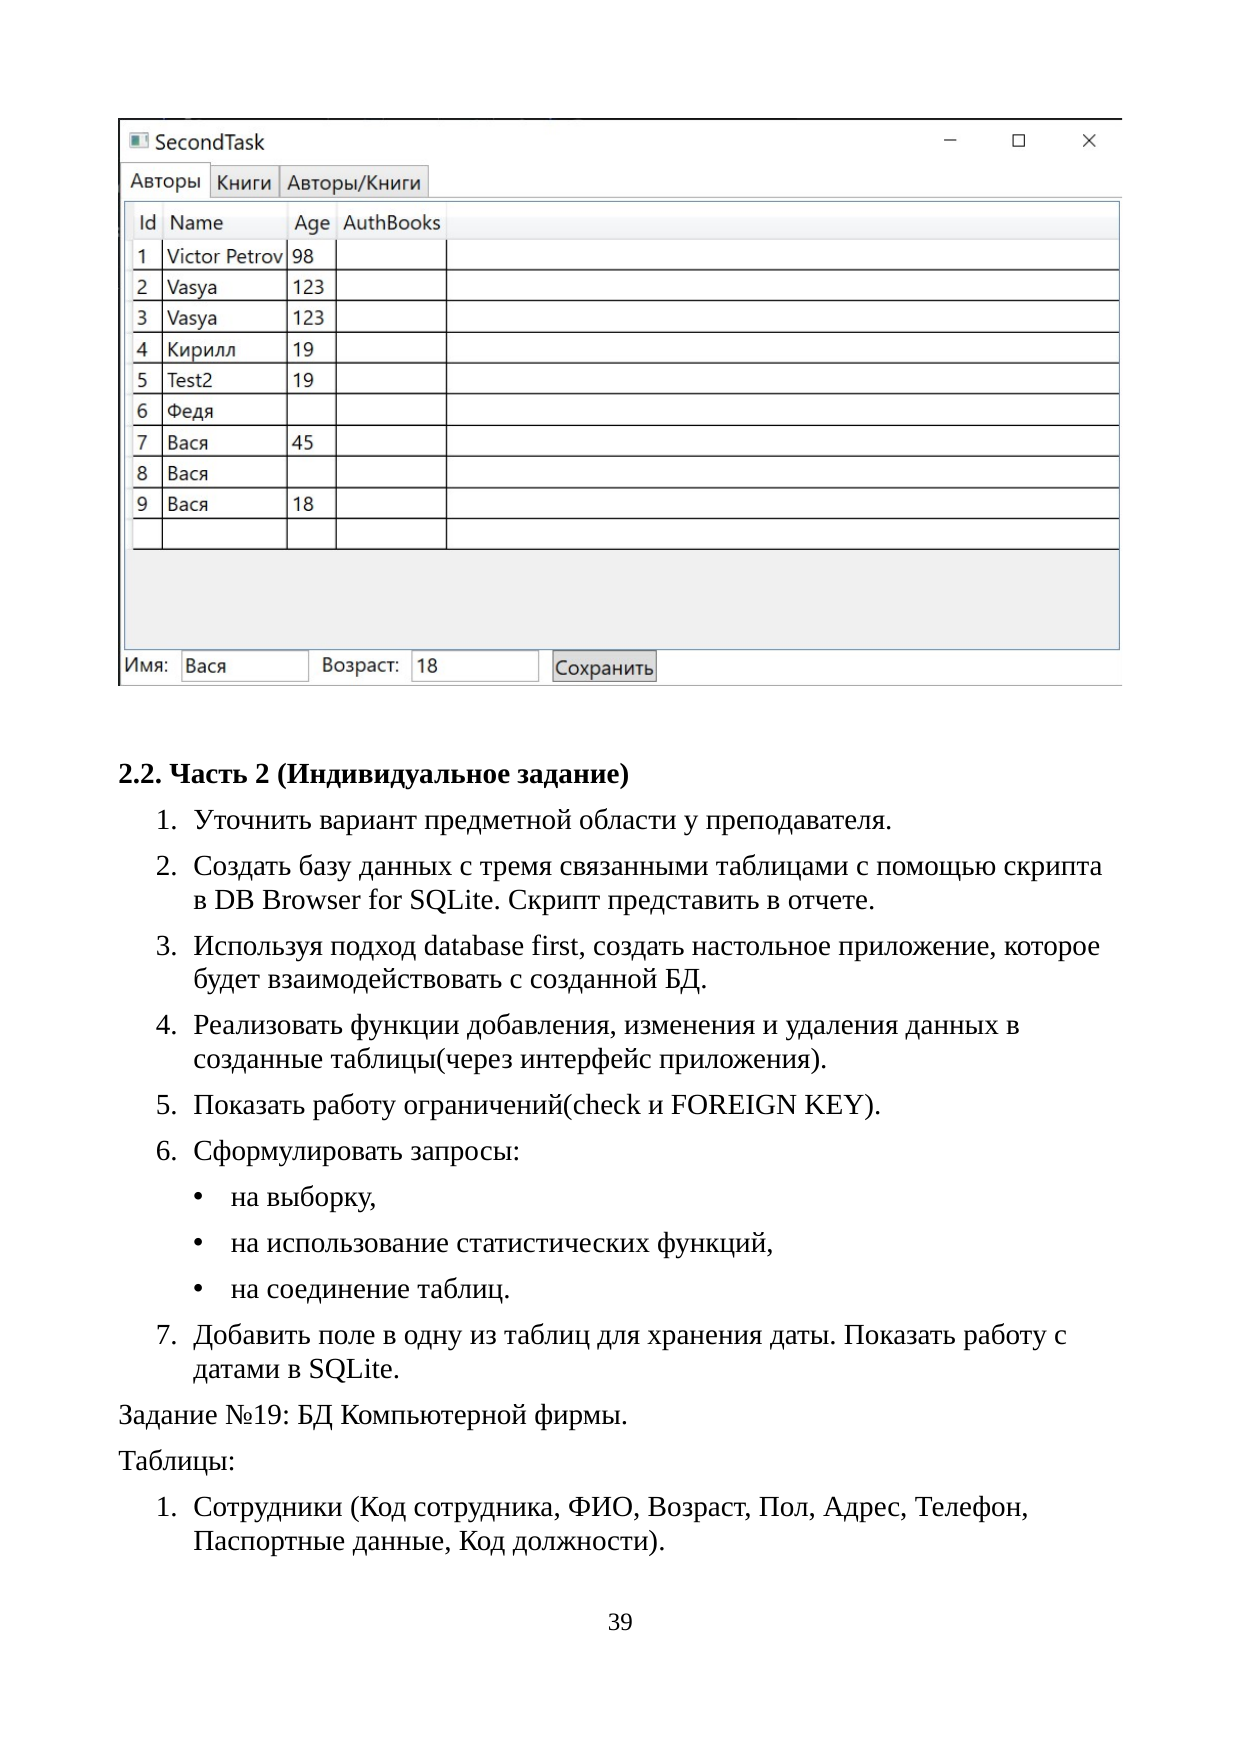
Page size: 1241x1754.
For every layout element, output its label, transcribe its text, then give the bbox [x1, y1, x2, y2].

list Сформулировать запросы: [156, 1133, 1122, 1167]
picture [118, 118, 1123, 686]
list на соединение таблиц. [193, 1271, 1122, 1305]
list Реализовать функции добавления, изменения и удаления данных в созданные таблицы(через интерфейс приложения). [156, 1007, 1122, 1074]
list на выборку, [193, 1179, 1122, 1213]
subtitle Часть 2 (Индивидуальное задание) [118, 756, 1122, 790]
list Показать работу ограничений(check и FOREIGN KEY). [156, 1087, 1122, 1121]
list на использование статистических функций, [193, 1225, 1122, 1259]
list Создать базу данных с тремя связанными таблицами с помощью скрипта в DB Browser for SQLite. Скрипт представить в отчете. [156, 848, 1122, 915]
list Сотрудники (Код сотрудника, ФИО, Возраст, Пол, Адрес, Телефон, Паспортные данные, Код должности). [156, 1489, 1122, 1556]
text Таблицы: [118, 1443, 1122, 1477]
text Задание №19: БД Компьютерной фирмы. [118, 1397, 1122, 1431]
list Добавить поле в одну из таблиц для хранения даты. Показать работу с датами в SQLite. [156, 1317, 1122, 1384]
list Используя подход database first, создать настольное приложение, которое будет взаимодействовать с созданной БД. [156, 928, 1122, 995]
list Уточнить вариант предметной области у преподавателя. [156, 802, 1122, 836]
